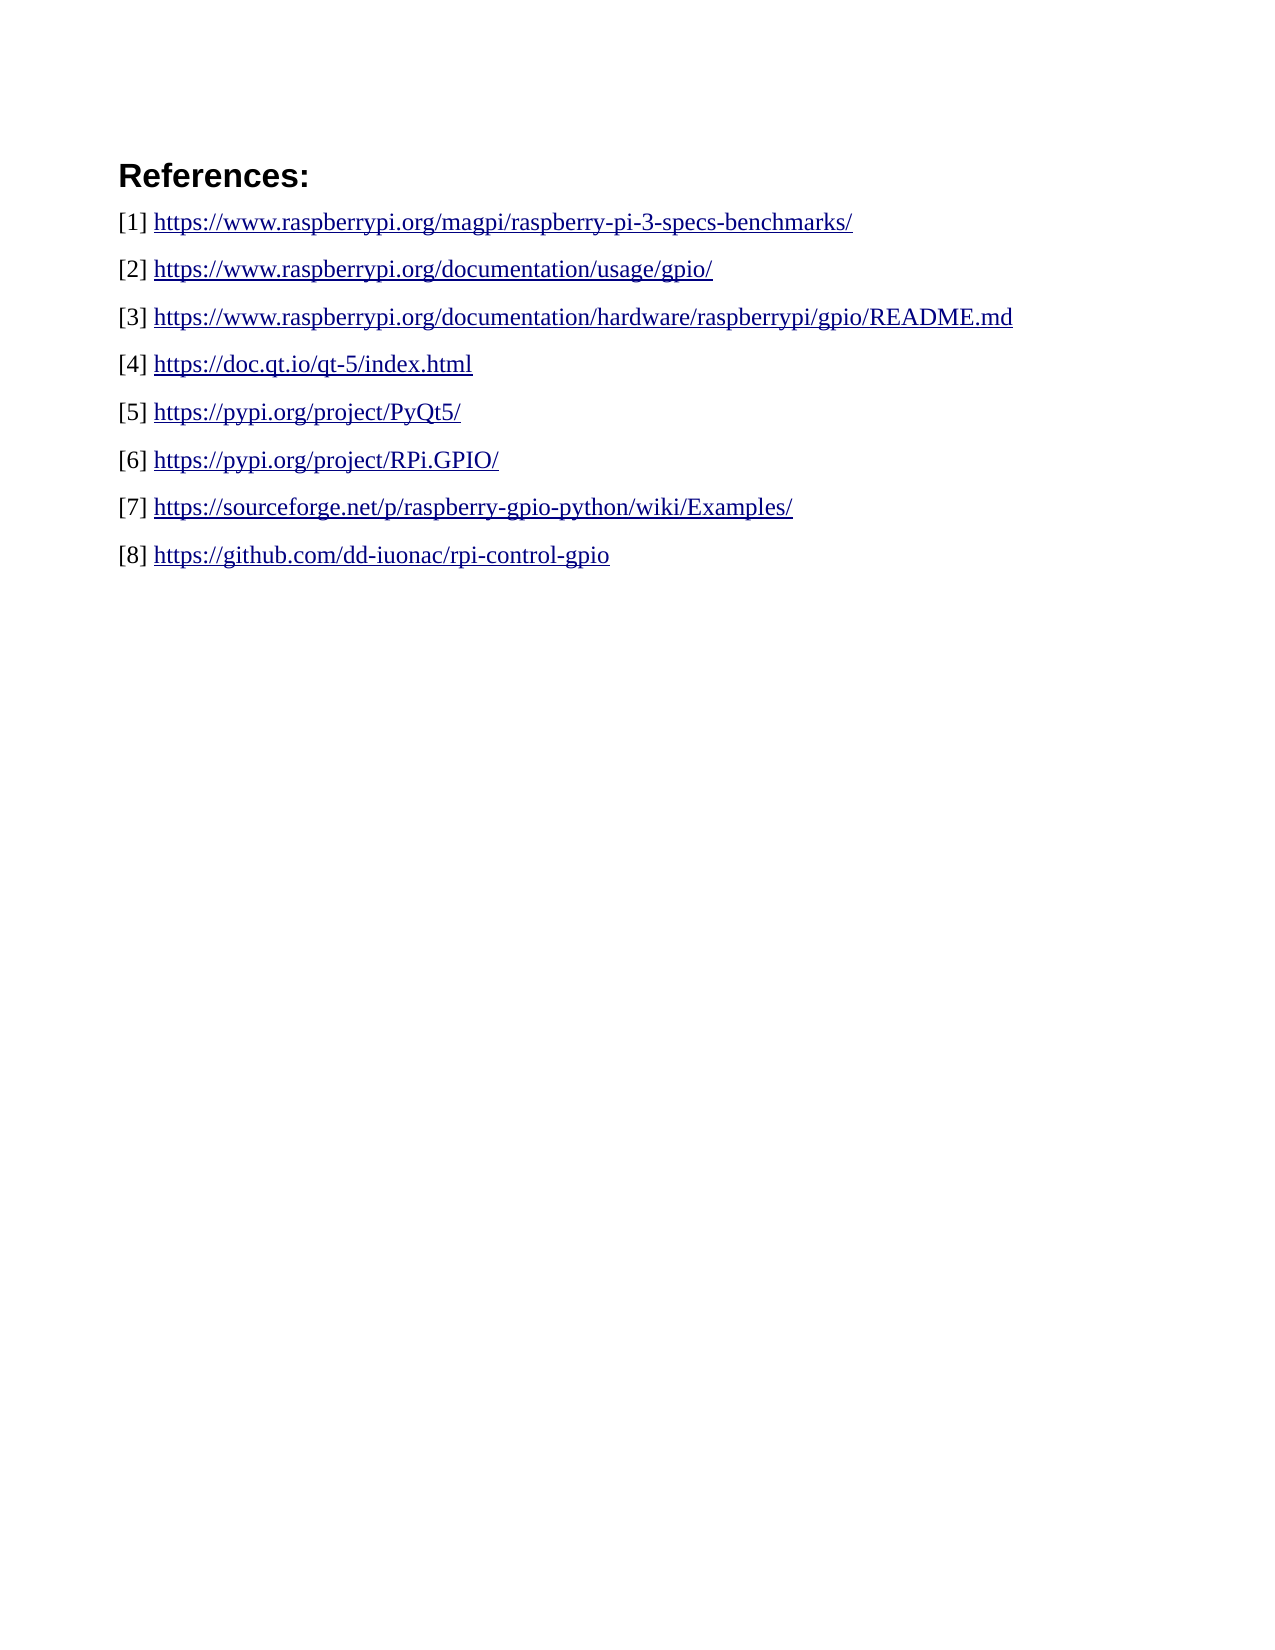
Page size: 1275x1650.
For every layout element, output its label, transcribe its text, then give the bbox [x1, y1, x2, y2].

text [6] https://pypi.org/project/RPi.GPIO/ [118, 445, 1157, 473]
text [2] https://www.raspberrypi.org/documentation/usage/gpio/ [118, 254, 1157, 283]
text [1] https://www.raspberrypi.org/magpi/raspberry-pi-3-specs-benchmarks/ [118, 207, 1157, 235]
text [7] https://sourceforge.net/p/raspberry-gpio-python/wiki/Examples/ [118, 492, 1157, 521]
text [8] https://github.com/dd-iuonac/rpi-control-gpio [118, 540, 1157, 569]
text [4] https://doc.qt.io/qt-5/index.html [118, 349, 1157, 378]
text [3] https://www.raspberrypi.org/documentation/hardware/raspberrypi/gpio/README.md [118, 302, 1157, 331]
text [5] https://pypi.org/project/PyQt5/ [118, 397, 1157, 426]
subtitle References: [118, 156, 1157, 194]
